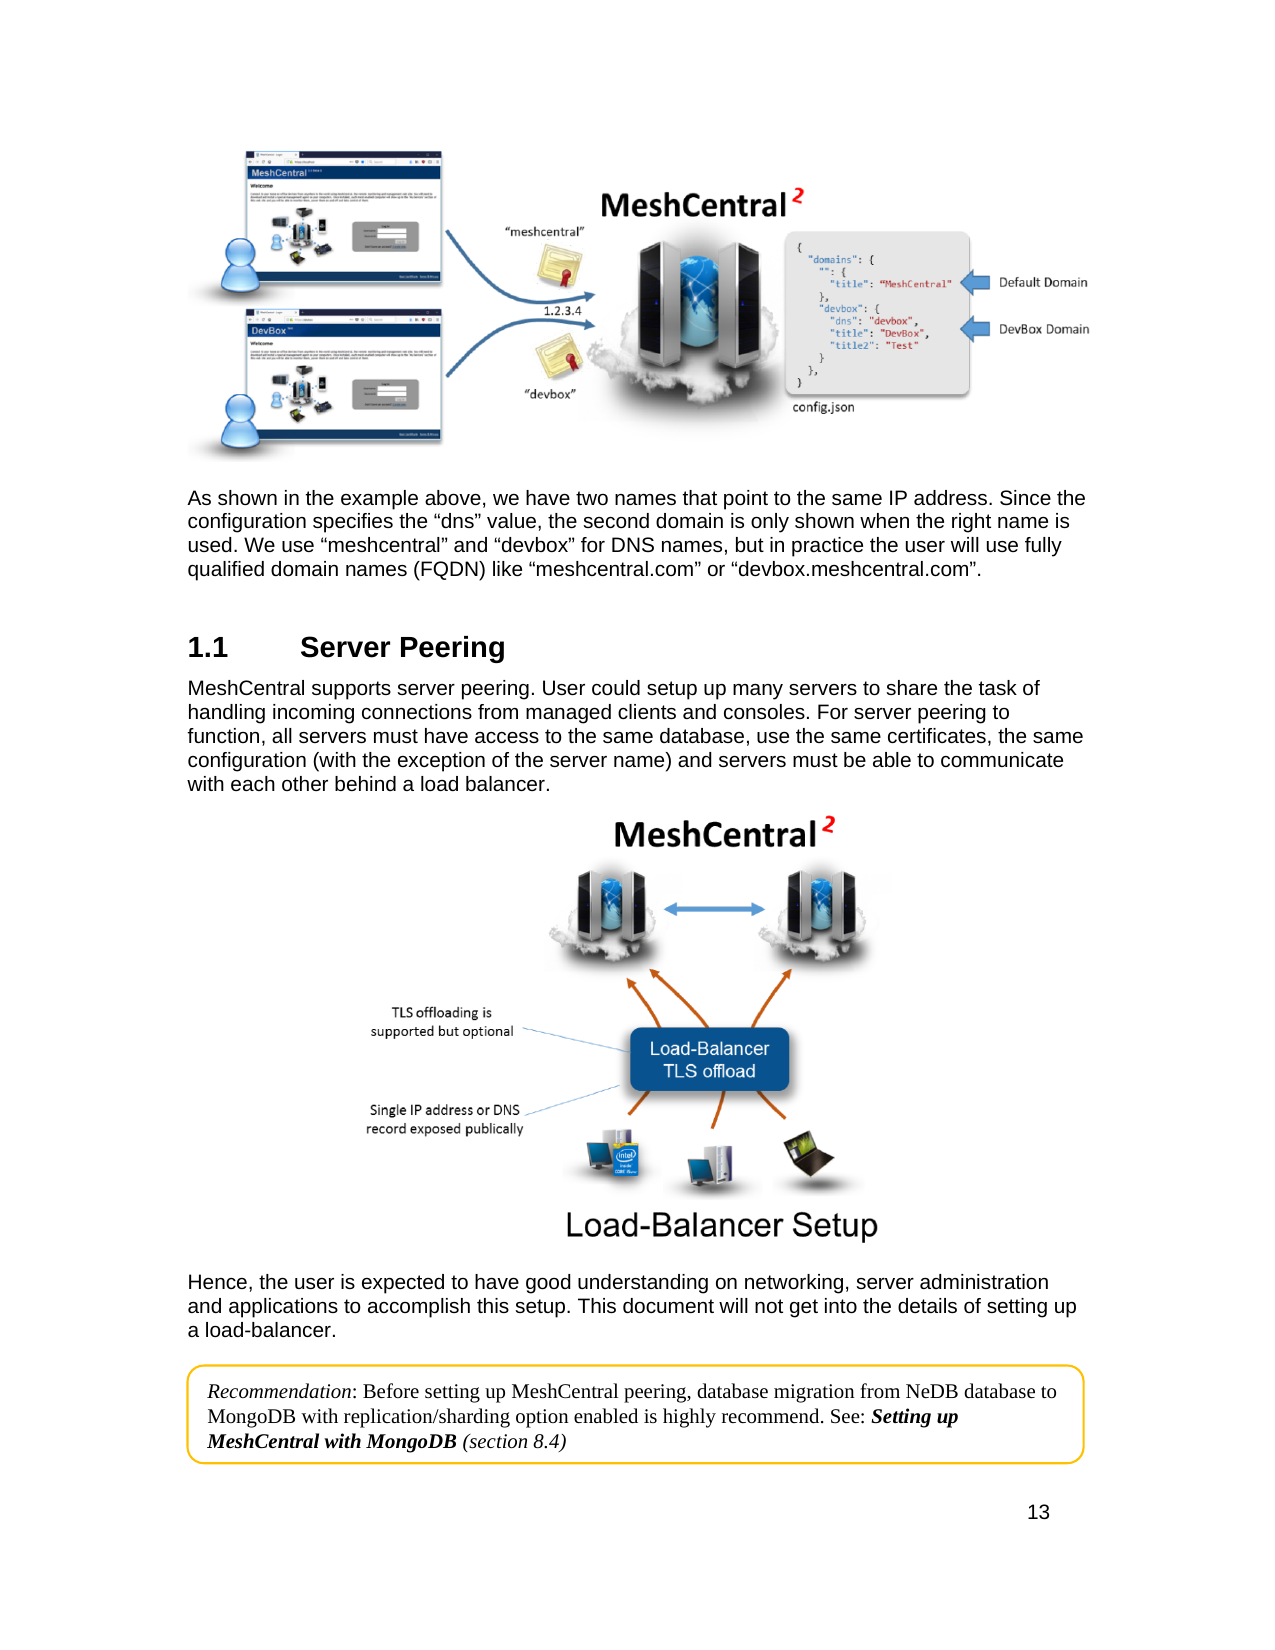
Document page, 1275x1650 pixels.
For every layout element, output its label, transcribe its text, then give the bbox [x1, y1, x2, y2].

text Hence, the user is expected to have good understanding on networking, server administration and applications to accomplish this setup. This document will not get into the details of setting up a load-balancer. [187, 1270, 1087, 1342]
text MeshCentral supports server peering. User could setup up many servers to share the task of handling incoming connections from managed clients and consoles. For server peering to function, all servers must have access to the same database, use the same certificates, the same configuration (with the exception of the server name) and servers must be able to communicate with each other behind a load balancer. [187, 676, 1087, 796]
text As shown in the example above, we have two names that point to the same IP address. Since the configuration specifies the “dns” value, the second domain is only shown when the right name is used. We use “meshcentral” and “devbox” for DNS names, but in practice the user will use fully qualified domain names (FQDN) like “meshcentral.com” or “devbox.meshcentral.com”. [187, 485, 1087, 581]
subtitle Server Peering [187, 630, 1087, 664]
